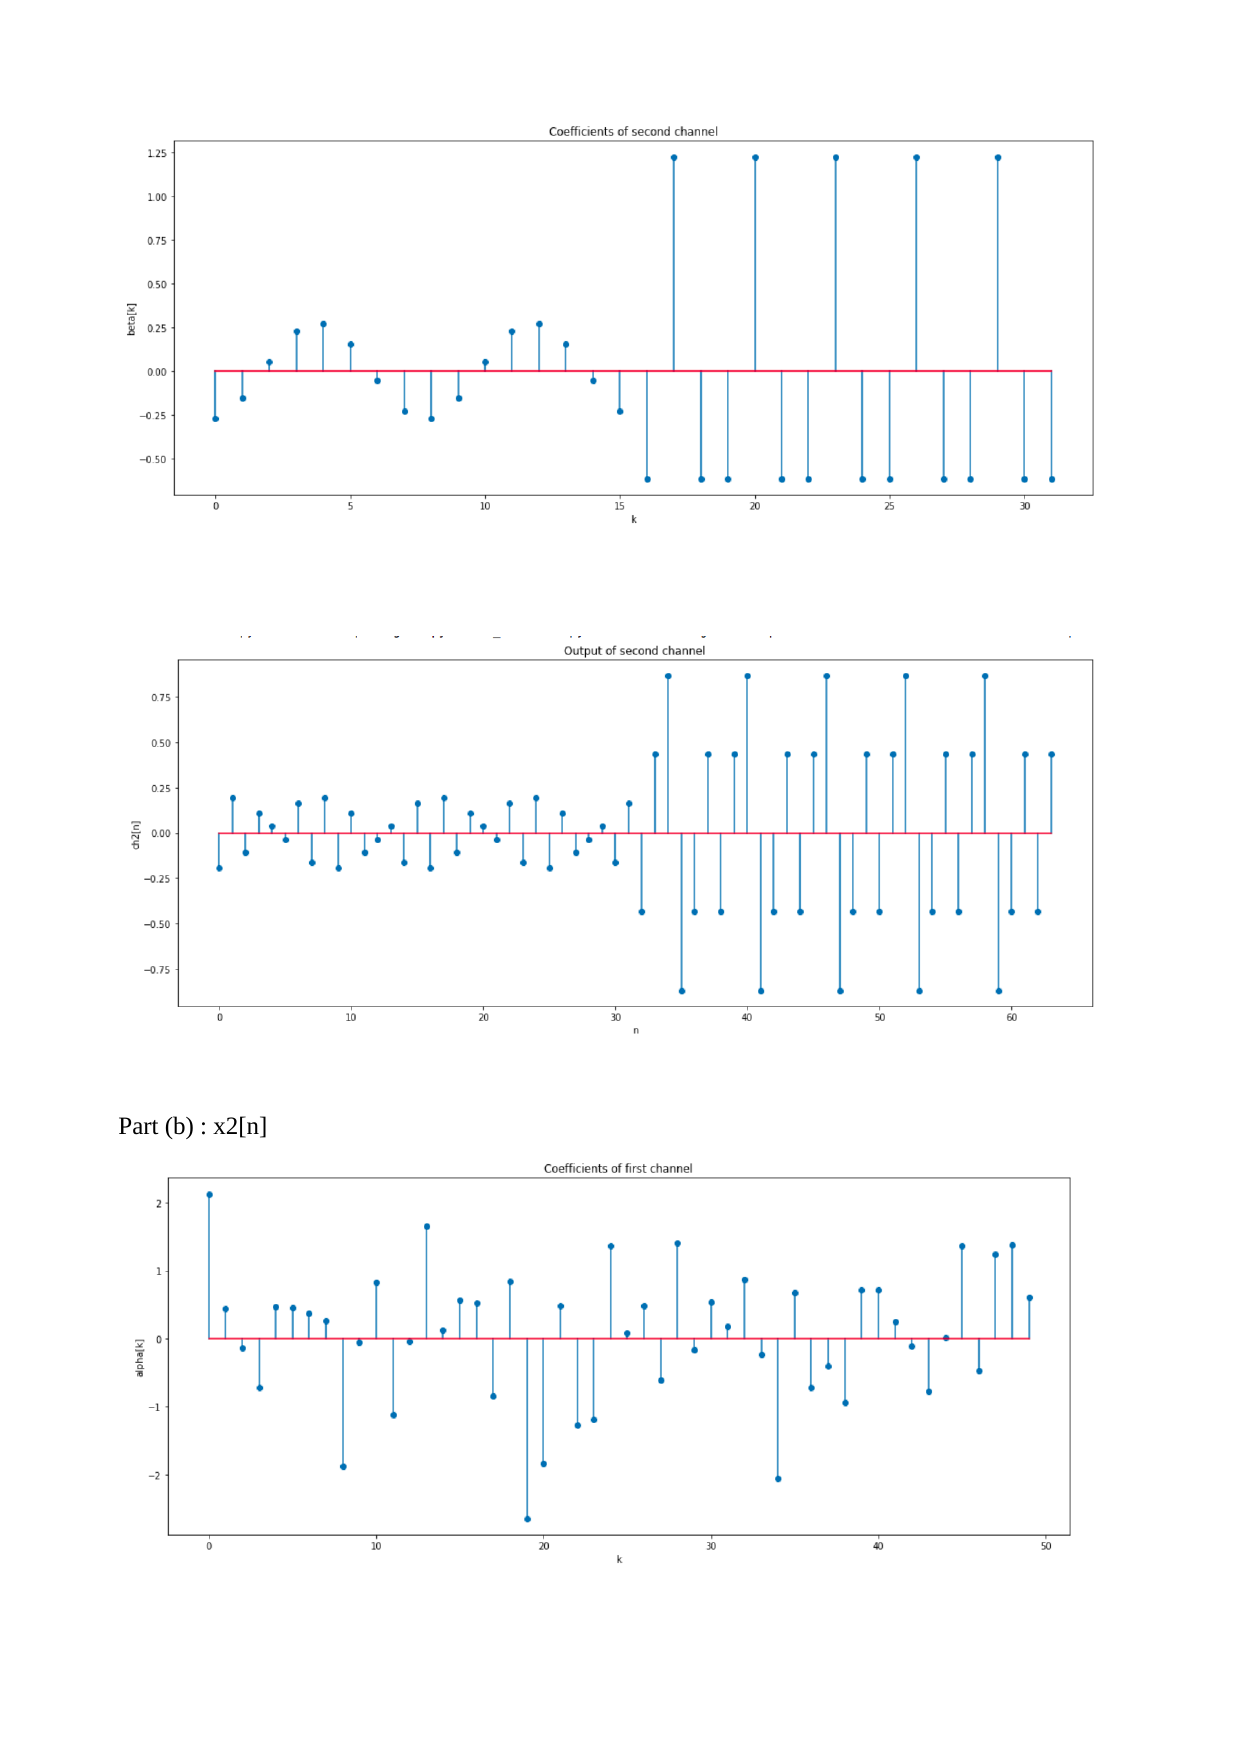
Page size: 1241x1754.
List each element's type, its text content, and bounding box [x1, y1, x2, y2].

picture [118, 636, 1123, 1047]
picture [118, 1157, 1123, 1570]
picture [118, 118, 1123, 526]
text Part (b) : x2[n] [118, 1111, 1122, 1140]
